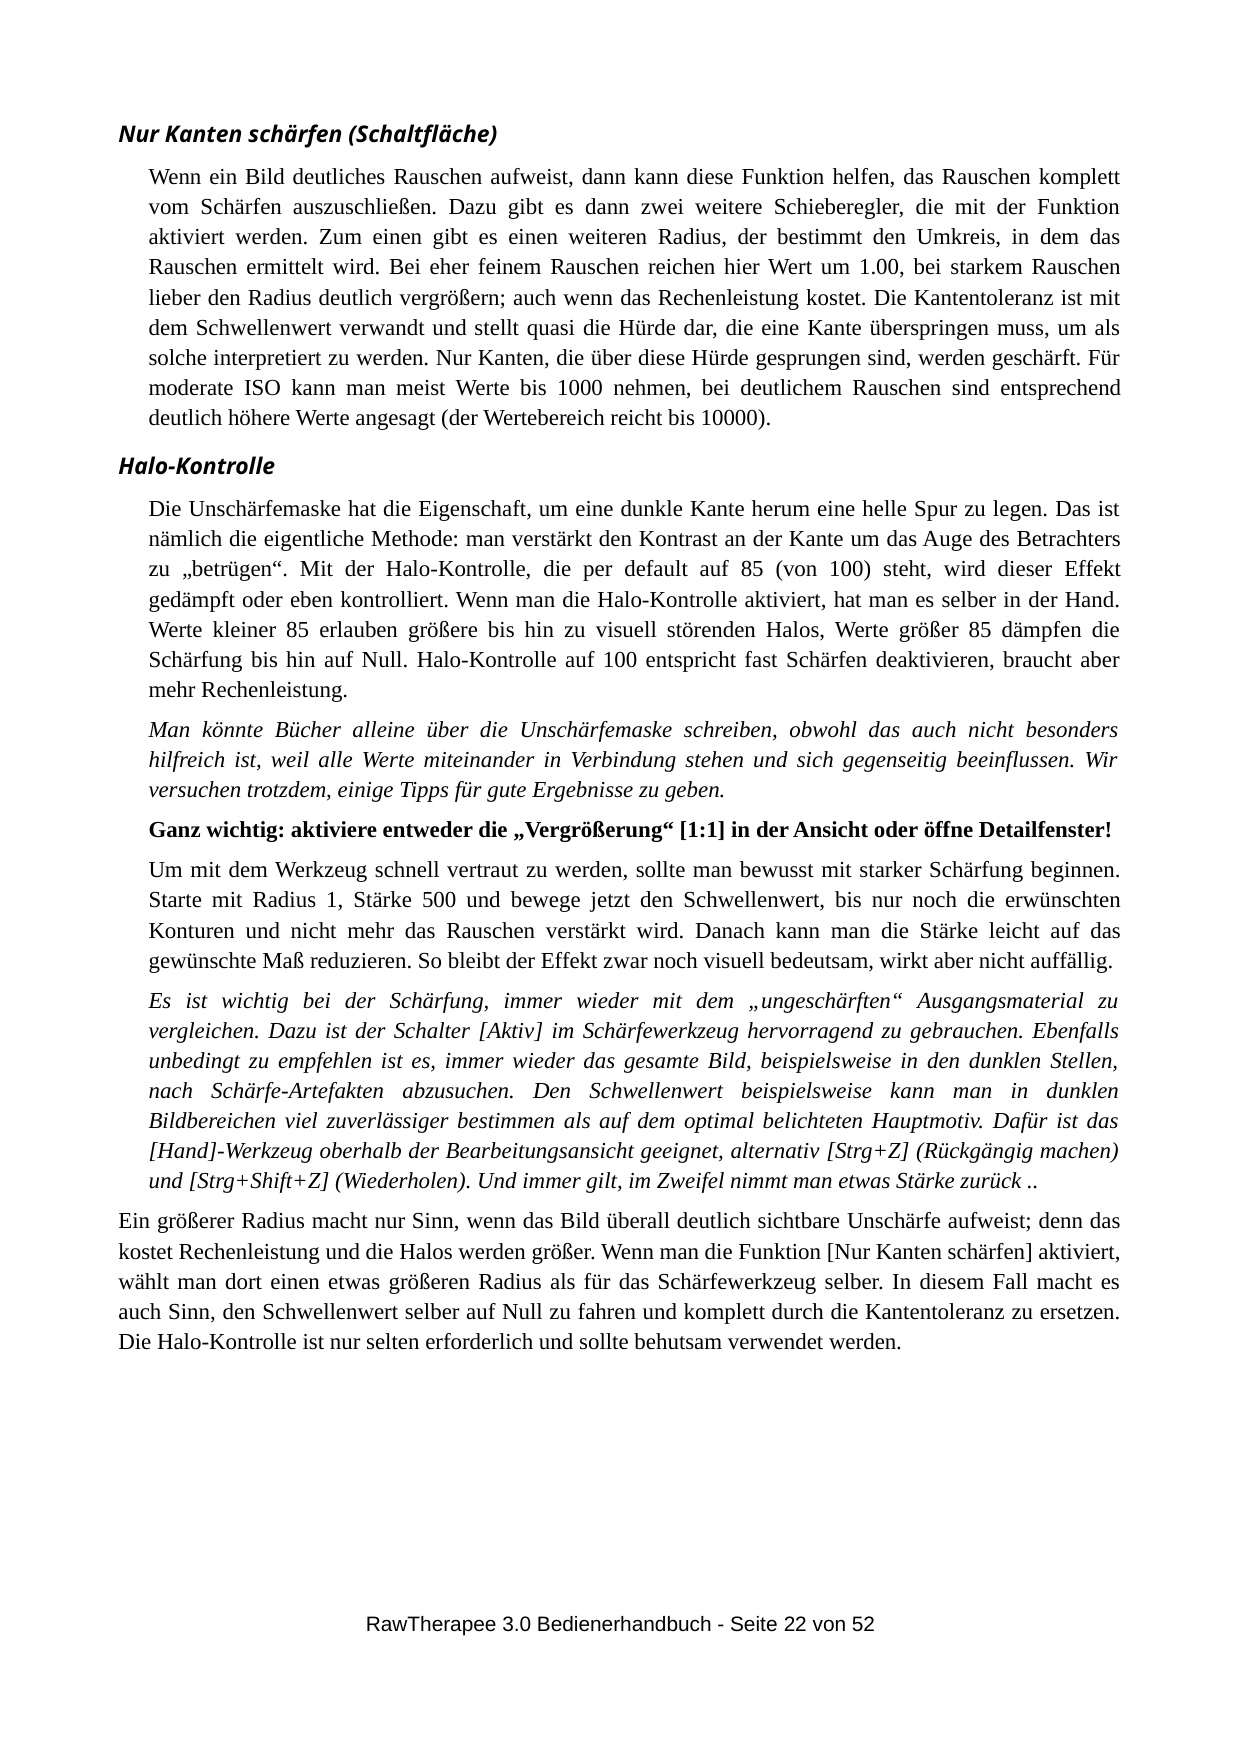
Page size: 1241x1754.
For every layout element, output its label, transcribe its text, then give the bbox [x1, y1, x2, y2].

text Ganz wichtig: aktiviere entweder die „Vergrößerung“ [1:1] in der Ansicht oder öffne Detailfenster! [148, 813, 1122, 843]
subtitle Halo-Kontrolle [118, 450, 1122, 482]
text Es ist wichtig bei der Schärfung, immer wieder mit dem „ungeschärften“ Ausgangsmaterial zu vergleichen. Dazu ist der Schalter [Aktiv] im Schärfewerkzeug hervorragend zu gebrauchen. Ebenfalls unbedingt zu empfehlen ist es, immer wieder das gesamte Bild, beispielsweise in den dunklen Stellen, nach Schärfe-Artefakten abzusuchen. Den Schwellenwert beispielsweise kann man in dunklen Bildbereichen viel zuverlässiger bestimmen als auf dem optimal belichteten Hauptmotiv. Dafür ist das [Hand]-Werkzeug oberhalb der Bearbeitungsansicht geeignet, alternativ [Strg+Z] (Rückgängig machen) und [Strg+Shift+Z] (Wiederholen). Und immer gilt, im Zweifel nimmt man etwas Stärke zurück .. [148, 983, 1122, 1194]
text Um mit dem Werkzeug schnell vertraut zu werden, sollte man bewusst mit starker Schärfung beginnen. Starte mit Radius 1, Stärke 500 und bewege jetzt den Schwellenwert, bis nur noch die erwünschten Konturen und nicht mehr das Rauschen verstärkt wird. Danach kann man die Stärke leicht auf das gewünschte Maß reduzieren. So bleibt der Effekt zwar noch visuell bedeutsam, wirkt aber nicht auffällig. [148, 853, 1122, 973]
text Wenn ein Bild deutliches Rauschen aufweist, dann kann diese Funktion helfen, das Rauschen komplett vom Schärfen auszuschließen. Dazu gibt es dann zwei weitere Schieberegler, die mit der Funktion aktiviert werden. Zum einen gibt es einen weiteren Radius, der bestimmt den Umkreis, in dem das Rauschen ermittelt wird. Bei eher feinem Rauschen reichen hier Wert um 1.00, bei starkem Rauschen lieber den Radius deutlich vergrößern; auch wenn das Rechenleistung kostet. Die Kantentoleranz ist mit dem Schwellenwert verwandt und stellt quasi die Hürde dar, die eine Kante überspringen muss, um als solche interpretiert zu werden. Nur Kanten, die über diese Hürde gesprungen sind, werden geschärft. Für moderate ISO kann man meist Werte bis 1000 nehmen, bei deutlichem Rauschen sind entsprechend deutlich höhere Werte angesagt (der Wertebereich reicht bis 10000). [148, 159, 1122, 430]
text Man könnte Bücher alleine über die Unschärfemaske schreiben, obwohl das auch nicht besonders hilfreich ist, weil alle Werte miteinander in Verbindung stehen und sich gegenseitig beeinflussen. Wir versuchen trotzdem, einige Tipps für gute Ergebnisse zu geben. [148, 712, 1122, 803]
subtitle Nur Kanten schärfen (Schaltfläche) [118, 118, 1122, 149]
text Die Unschärfemaske hat die Eigenschaft, um eine dunkle Kante herum eine helle Spur zu legen. Das ist nämlich die eigentliche Methode: man verstärkt den Kontrast an der Kante um das Auge des Betrachters zu „betrügen“. Mit der Halo-Kontrolle, die per default auf 85 (von 100) steht, wird dieser Effekt gedämpft oder eben kontrolliert. Wenn man die Halo-Kontrolle aktiviert, hat man es selber in der Hand. Werte kleiner 85 erlauben größere bis hin zu visuell störenden Halos, Werte größer 85 dämpfen die Schärfung bis hin auf Null. Halo-Kontrolle auf 100 entspricht fast Schärfen deaktivieren, braucht aber mehr Rechenleistung. [148, 492, 1122, 702]
text Ein größerer Radius macht nur Sinn, wenn das Bild überall deutlich sichtbare Unschärfe aufweist; denn das kostet Rechenleistung und die Halos werden größer. Wenn man die Funktion [Nur Kanten schärfen] aktiviert, wählt man dort einen etwas größeren Radius als für das Schärfewerkzeug selber. In diesem Fall macht es auch Sinn, den Schwellenwert selber auf Null zu fahren und komplett durch die Kantentoleranz zu ersetzen. Die Halo-Kontrolle ist nur selten erforderlich und sollte behutsam verwendet werden. [118, 1204, 1122, 1354]
